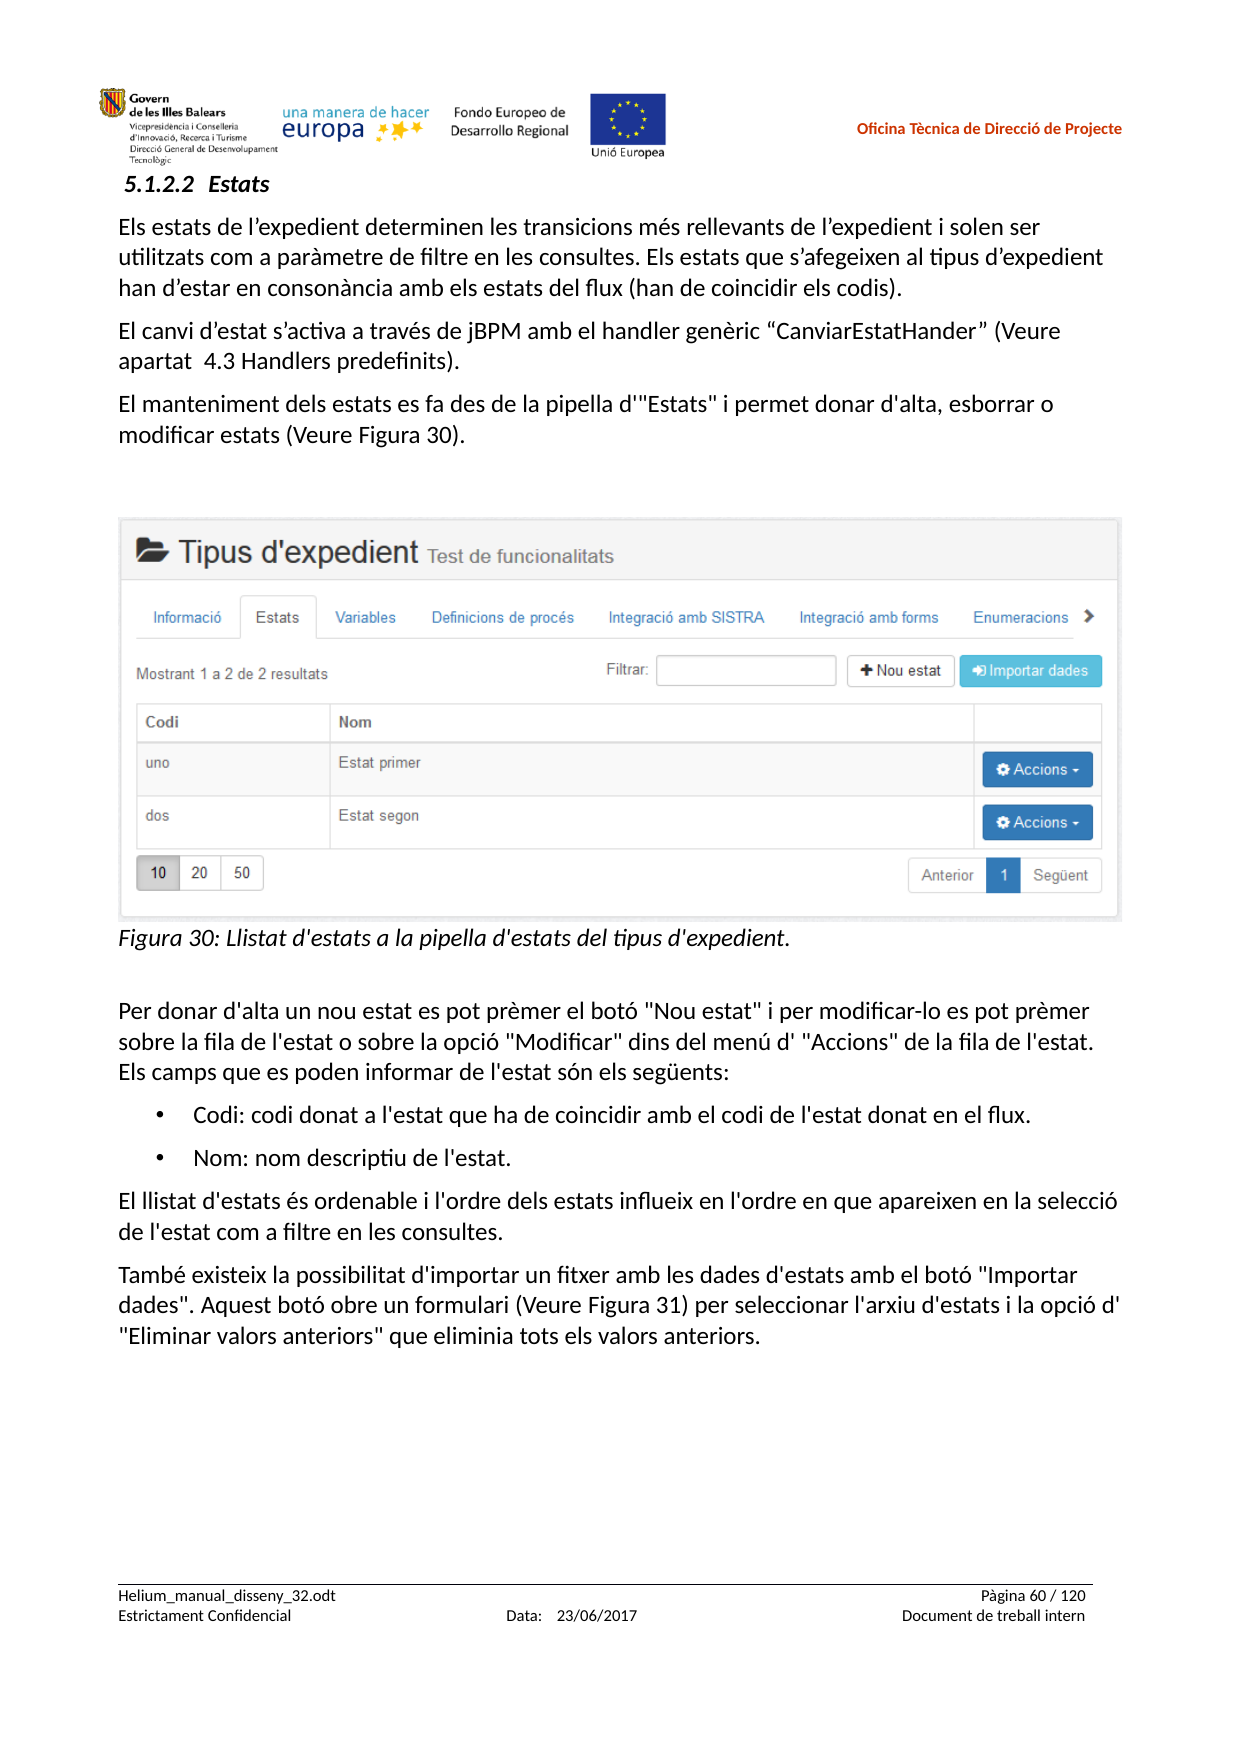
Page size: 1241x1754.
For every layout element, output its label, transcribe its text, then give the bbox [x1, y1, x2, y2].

text També existeix la possibilitat d'importar un fitxer amb les dades d'estats amb el botó "Importar dades". Aquest botó obre un formulari (Veure Figura 31) per seleccionar l'arxiu d'estats i la opció d' "Eliminar valors anteriors" que eliminia tots els valors anteriors. [118, 1259, 1122, 1350]
text El llistat d'estats és ordenable i l'ordre dels estats influeix en l'ordre en que apareixen en la selecció de l'estat com a filtre en les consultes. [118, 1185, 1122, 1246]
text El canvi d’estat s’activa a través de jBPM amb el handler genèric “CanviarEstatHander” (Veure apartat 4.3Handlers predefinits). [118, 315, 1122, 376]
text El manteniment dels estats es fa des de la pipella d'"Estats" i permet donar d'alta, esborrar o modificar estats (Veure Figura 30). [118, 388, 1122, 449]
picture [99, 87, 668, 166]
text Figura 30: Llistat d'estats a la pipella d'estats del tipus d'expedient. [118, 922, 1122, 952]
list Nom: nom descriptiu de l'estat. [156, 1142, 1122, 1173]
picture [118, 517, 1123, 922]
text Els estats de l’expedient determinen les transicions més rellevants de l’expedient i solen ser utilitzats com a paràmetre de filtre en les consultes. Els estats que s’afegeixen al tipus d’expedient han d’estar en consonància amb els estats del flux (han de coincidir els codis). [118, 211, 1122, 302]
subtitle Estats [118, 168, 1122, 198]
text Per donar d'alta un nou estat es pot prèmer el botó "Nou estat" i per modificar-lo es pot prèmer sobre la fila de l'estat o sobre la opció "Modificar" dins del menú d' "Accions" de la fila de l'estat. Els camps que es poden informar de l'estat són els següents: [118, 995, 1122, 1087]
list Codi: codi donat a l'estat que ha de coincidir amb el codi de l'estat donat en el flux. [156, 1099, 1122, 1130]
